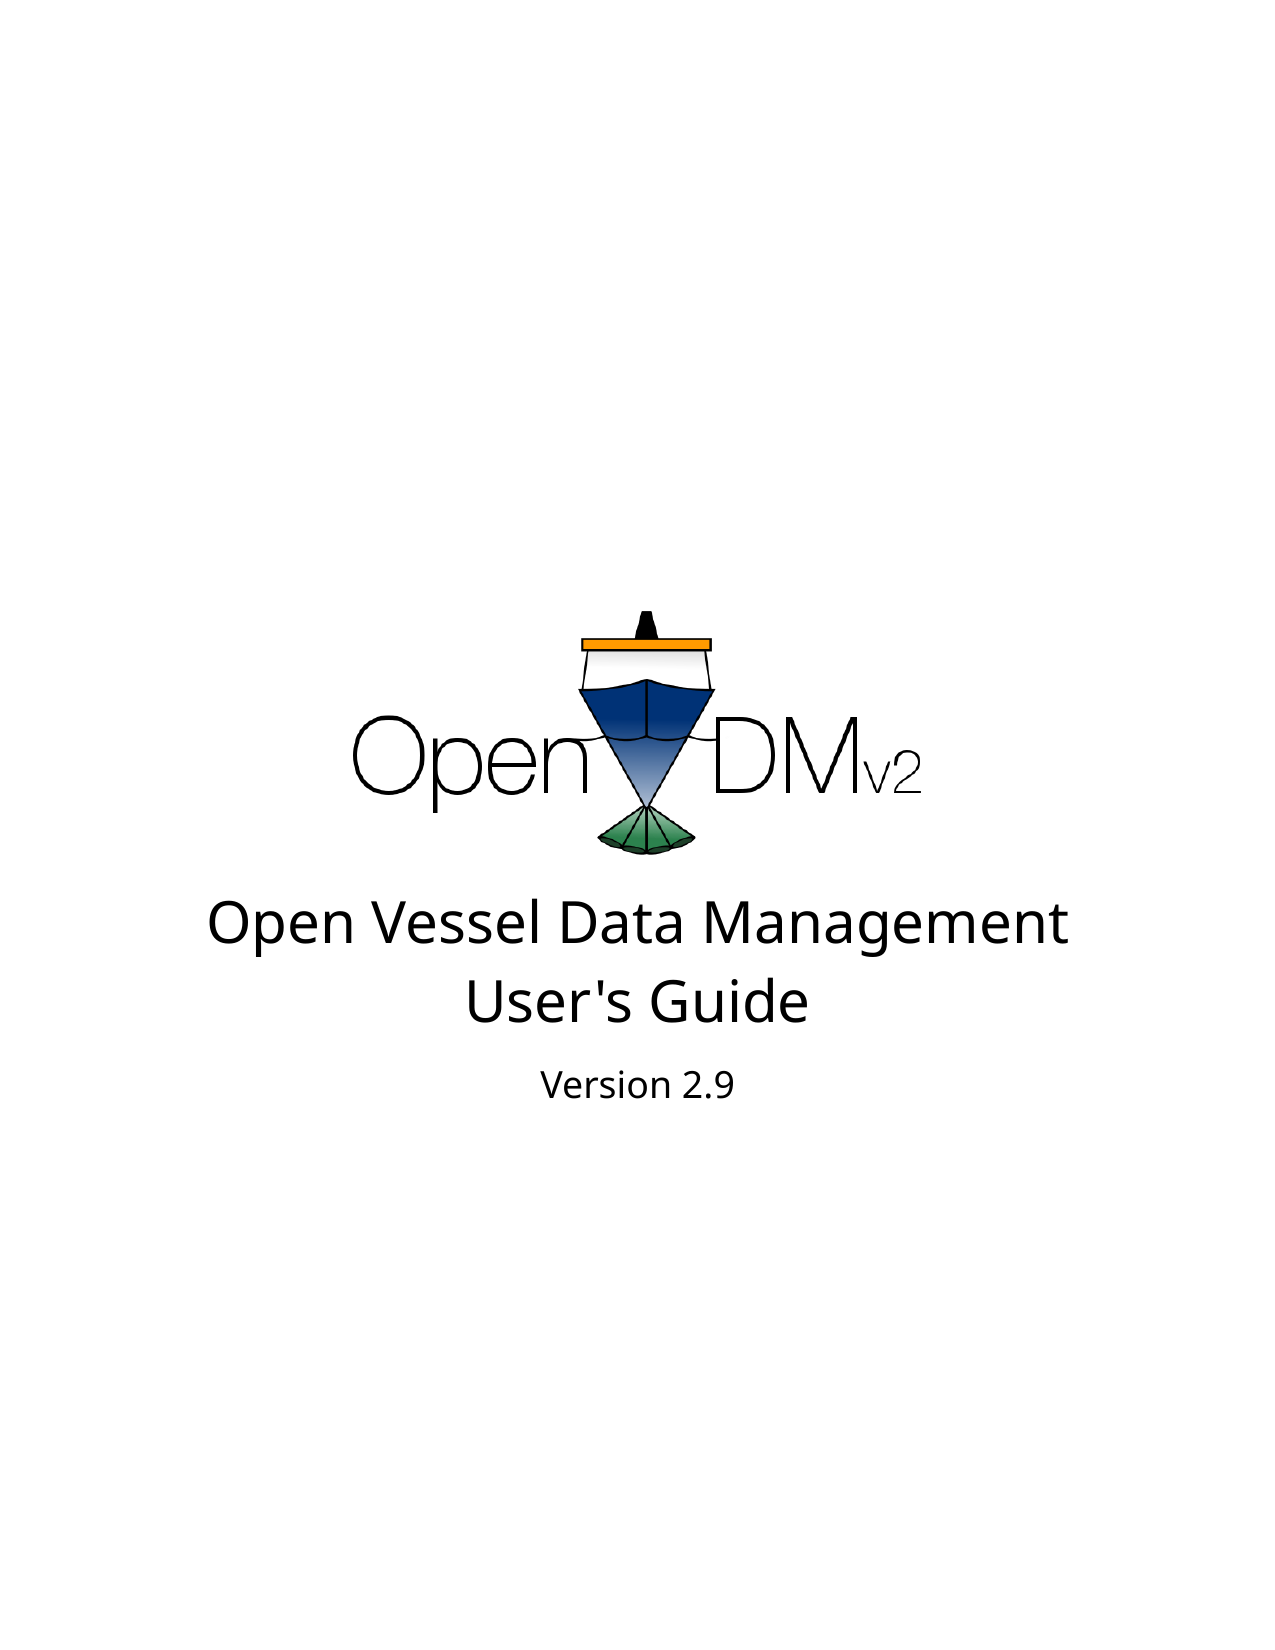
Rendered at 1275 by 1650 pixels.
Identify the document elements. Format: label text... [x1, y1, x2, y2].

subtitle Version 2.9 [118, 1059, 1157, 1110]
title Open Vessel Data Management User's Guide [118, 882, 1157, 1040]
picture [118, 557, 1157, 882]
